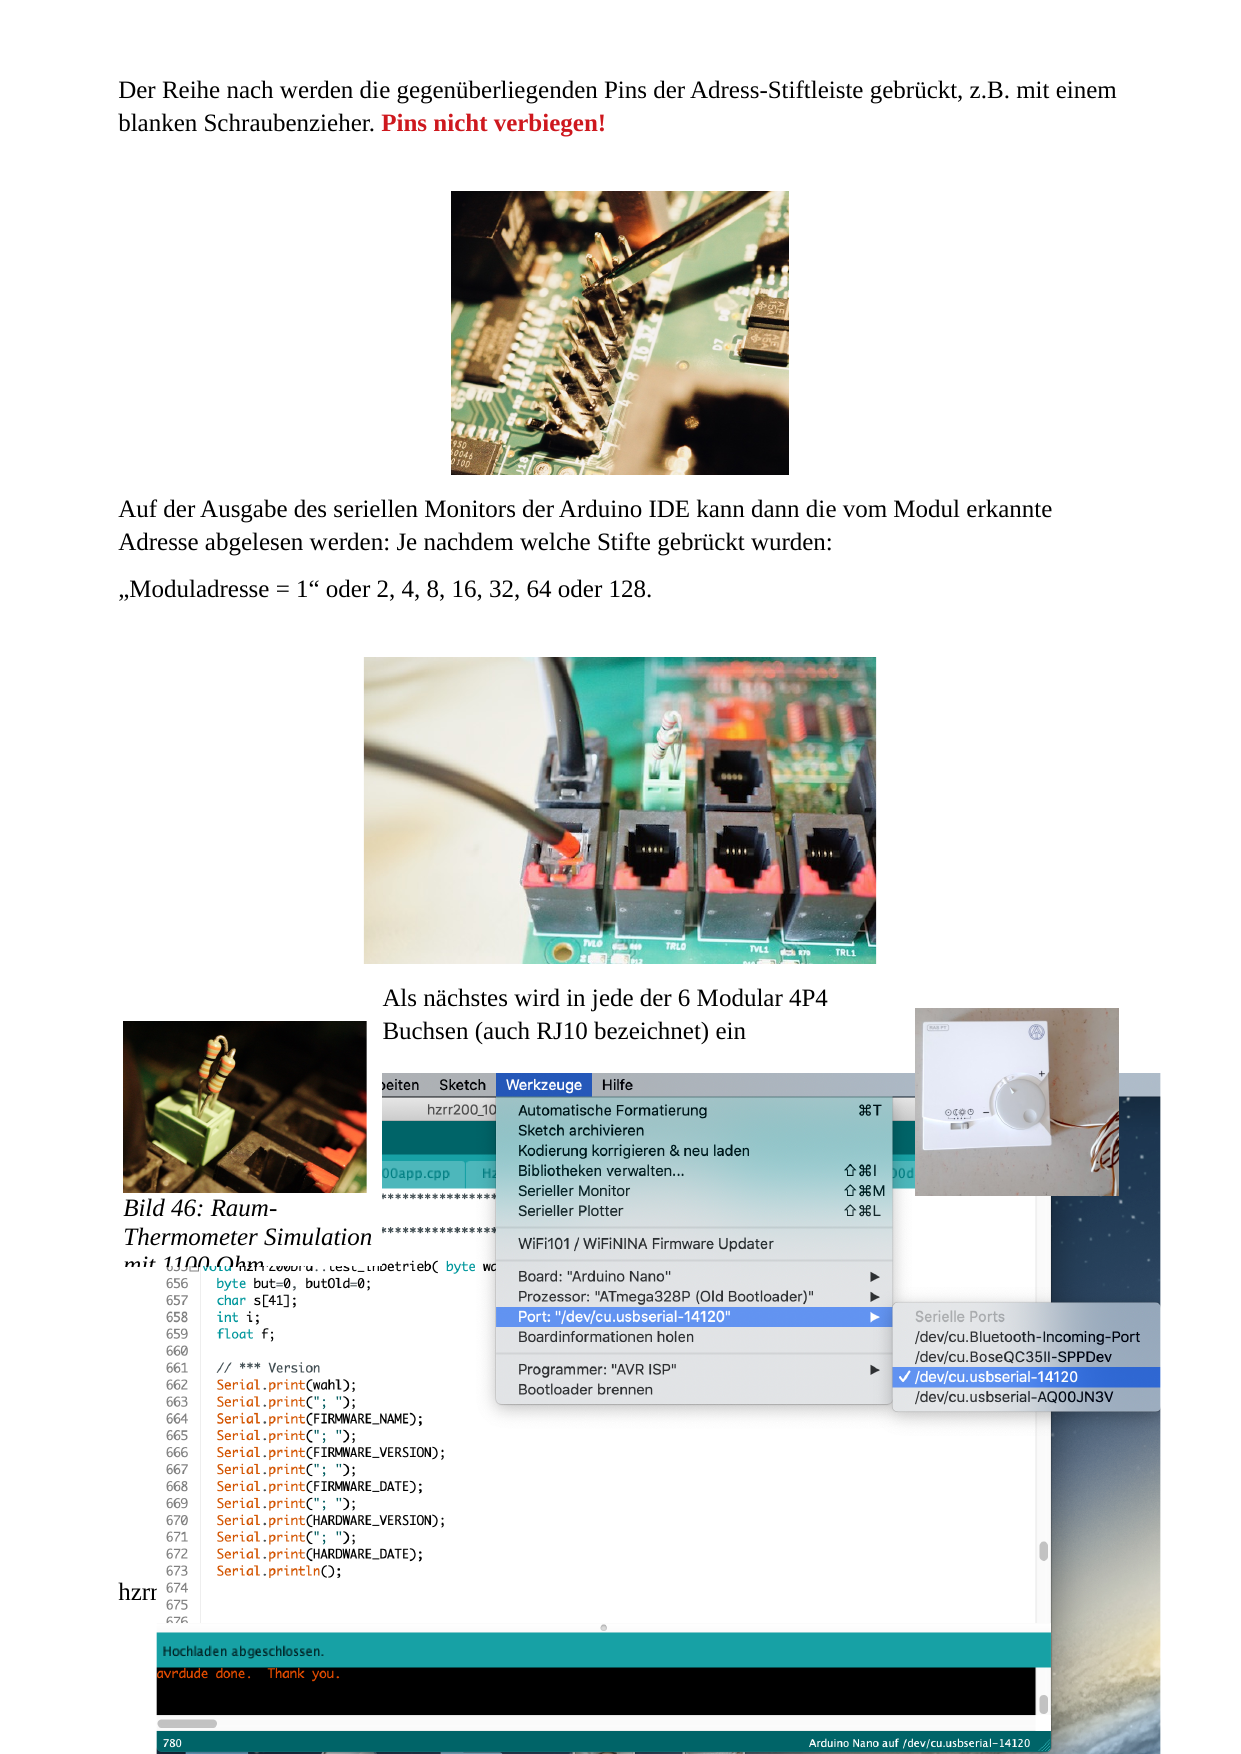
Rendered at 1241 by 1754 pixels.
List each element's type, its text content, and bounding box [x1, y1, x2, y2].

text Bild 45: Techn. Alternative RAS PT Raumfühler [915, 985, 1119, 1008]
text Bild 46: Raum-Thermometer Simulation mit 1100 Ohm Widerstand [123, 998, 382, 1266]
text Bild 43: Überbrücken der Adress-Stifte mit einem blanken, kleinen Schraubendreher [451, 168, 789, 191]
text Als nächstes wird in jede der 6 Modular 4P4 Buchsen (auch RJ10 bezeichnet) ein [118, 973, 1122, 1044]
text Der Reihe nach werden die gegenüberliegenden Pins der Adress-Stiftleiste gebrückt, z.B. mit einem blanken Schraubenzieher. Pins nicht verbiegen! [118, 75, 1122, 137]
text „Moduladresse = 1“ oder 2, 4, 8, 16, 32, 64 oder 128. [118, 574, 1122, 603]
text Bild 44: Motor 0, Temperatur 0 und Zimmertemperatur Simulation eingesteckt [364, 634, 876, 657]
text Auf der Ausgabe des seriellen Monitors der Arduino IDE kann dann die vom Modul erkannte Adresse abgelesen werden: Je nachdem welche Stifte gebrückt wurden: [118, 494, 1122, 555]
